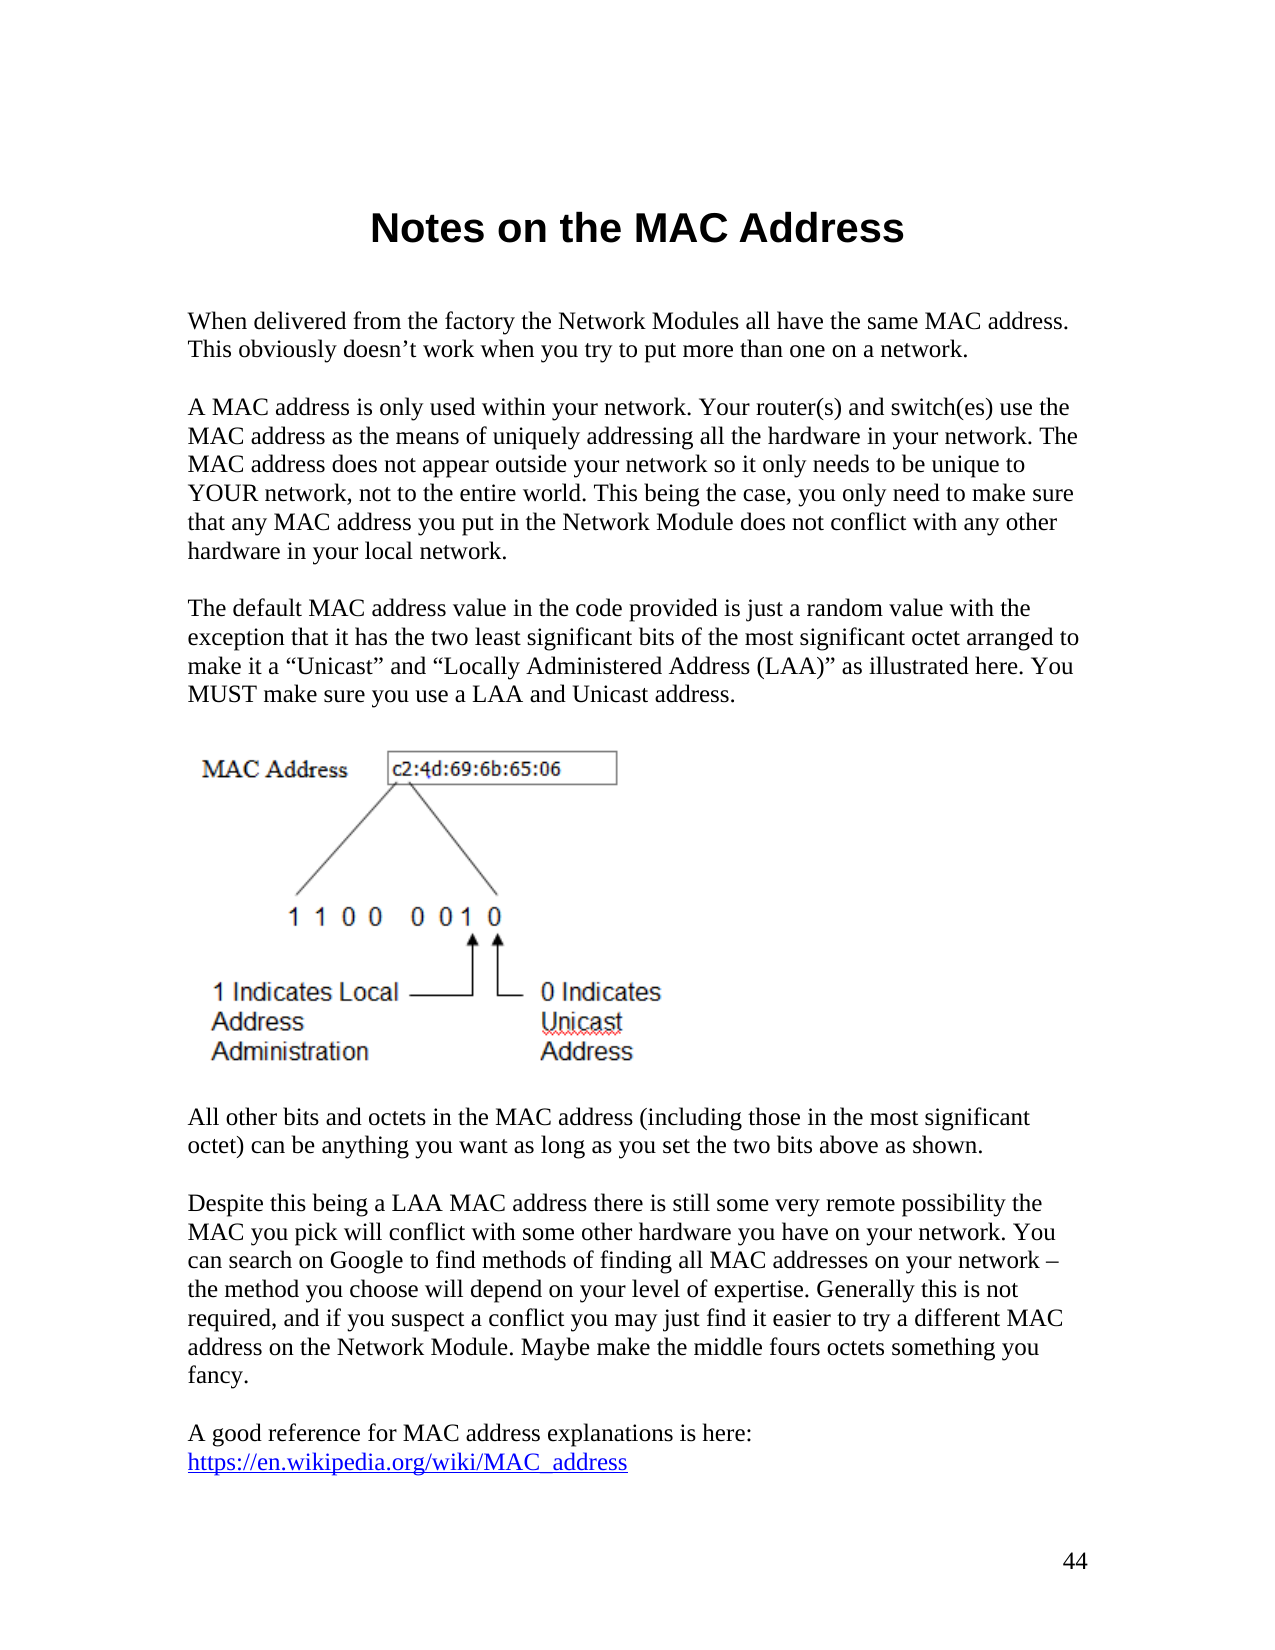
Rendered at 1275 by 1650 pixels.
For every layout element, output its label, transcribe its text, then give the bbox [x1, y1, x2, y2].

text The default MAC address value in the code provided is just a random value with the exception that it has the two least significant bits of the most significant octet arranged to make it a “Unicast” and “Locally Administered Address (LAA)” as illustrated here. You MUST make sure you use a LAA and Unicast address. [187, 593, 1087, 708]
text A good reference for MAC address explanations is here: [187, 1418, 1087, 1447]
text When delivered from the factory the Network Modules all have the same MAC address. This obviously doesn’t work when you try to put more than one on a network. [187, 306, 1087, 363]
subtitle Notes on the MAC Address [187, 204, 1087, 252]
text All other bits and octets in the MAC address (including those in the most significant octet) can be anything you want as long as you set the two bits above as shown. [187, 1102, 1087, 1159]
text Despite this being a LAA MAC address there is still some very remote possibility the MAC you pick will conflict with some other hardware you have on your network. You can search on Google to find methods of finding all MAC addresses on your network – the method you choose will depend on your level of expertise. Generally this is not required, and if you suspect a conflict you may just find it easier to try a different MAC address on the Network Module. Maybe make the middle fours octets something you fancy. [187, 1188, 1087, 1389]
picture [187, 737, 682, 1073]
text https://en.wikipedia.org/wiki/MAC_address [187, 1447, 1087, 1476]
text A MAC address is only used within your network. Your router(s) and switch(es) use the MAC address as the means of uniquely addressing all the hardware in your network. The MAC address does not appear outside your network so it only needs to be unique to YOUR network, not to the entire world. This being the case, you only need to make sure that any MAC address you put in the Network Module does not conflict with any other hardware in your local network. [187, 392, 1087, 564]
